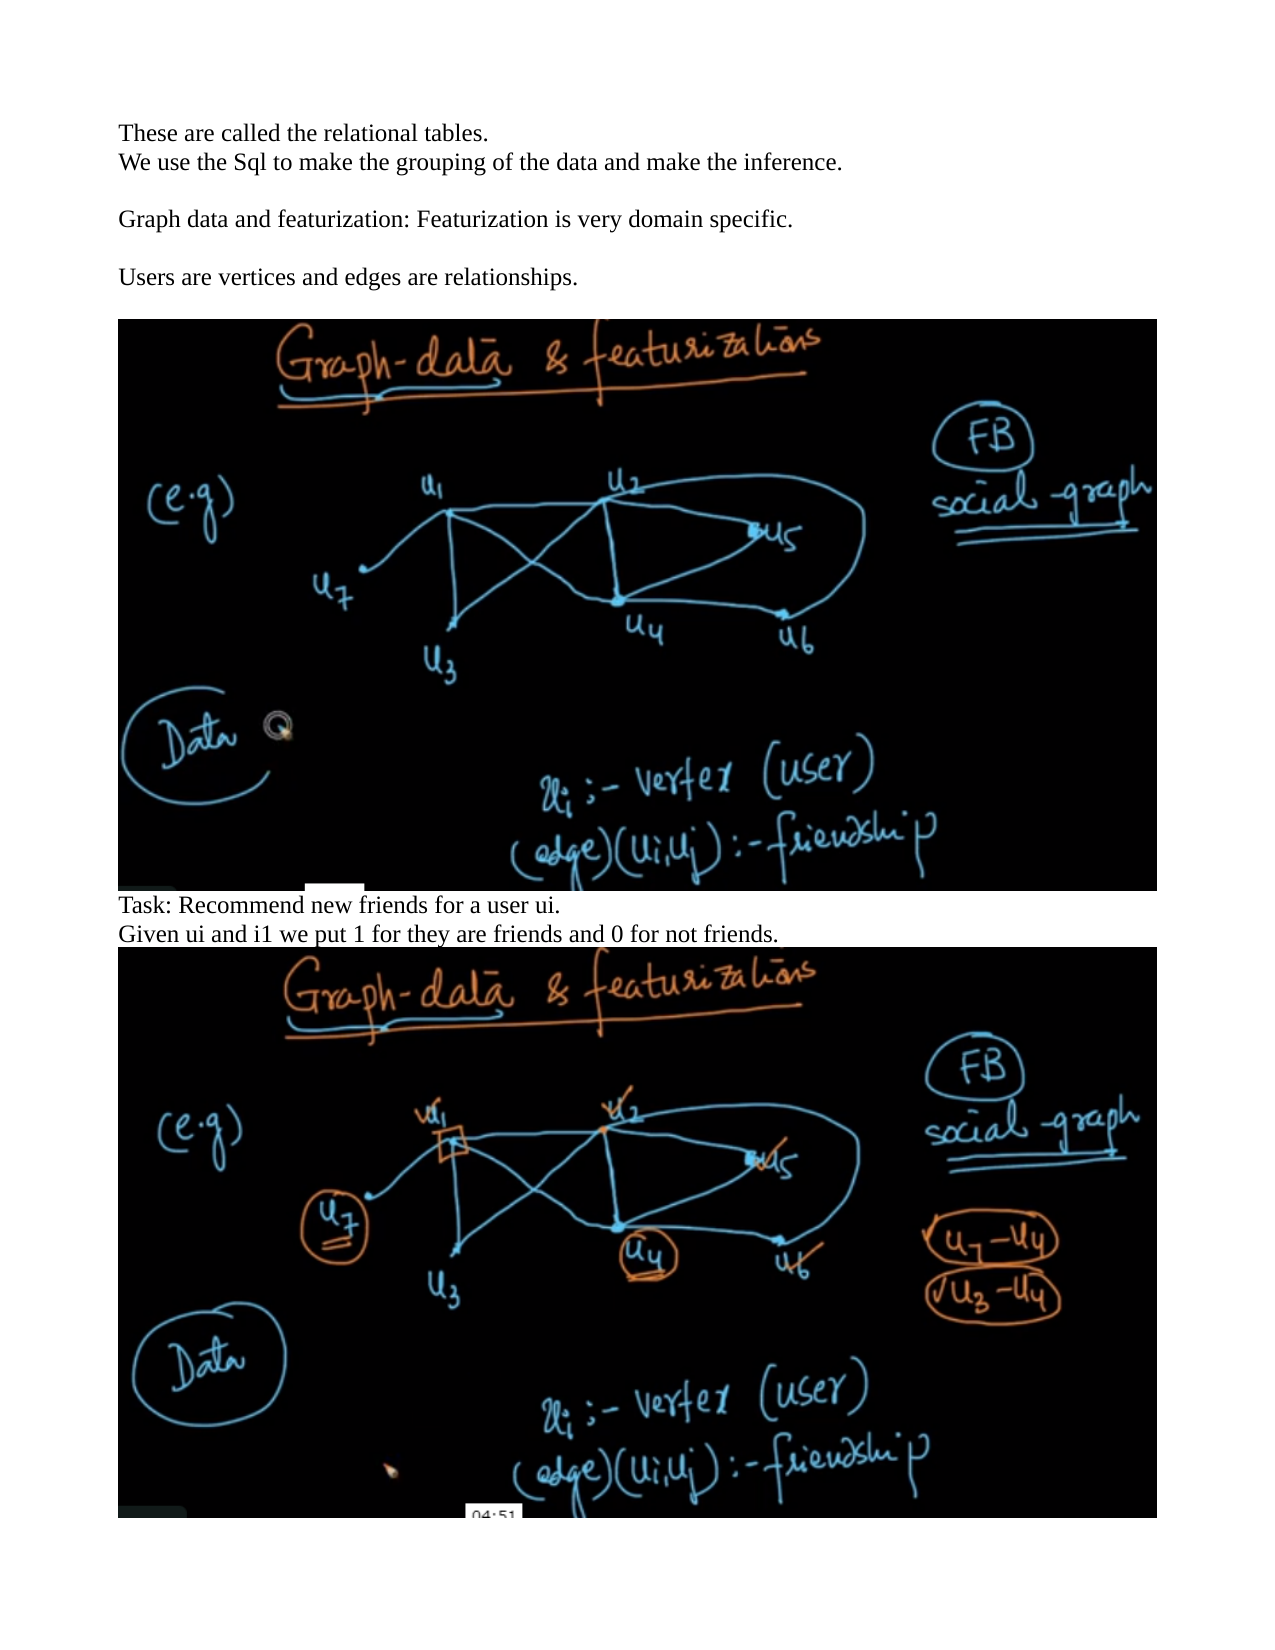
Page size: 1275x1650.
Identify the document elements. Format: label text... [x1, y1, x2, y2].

text Graph data and featurization: Featurization is very domain specific. [118, 204, 1157, 233]
picture [118, 319, 1157, 891]
text Users are vertices and edges are relationships. [118, 262, 1157, 291]
text These are called the relational tables. [118, 118, 1157, 147]
text Given ui and i1 we put 1 for they are friends and 0 for not friends. [118, 919, 1157, 947]
picture [118, 947, 1157, 1518]
text We use the Sql to make the grouping of the data and make the inference. [118, 147, 1157, 176]
text Task: Recommend new friends for a user ui. [118, 891, 1157, 919]
